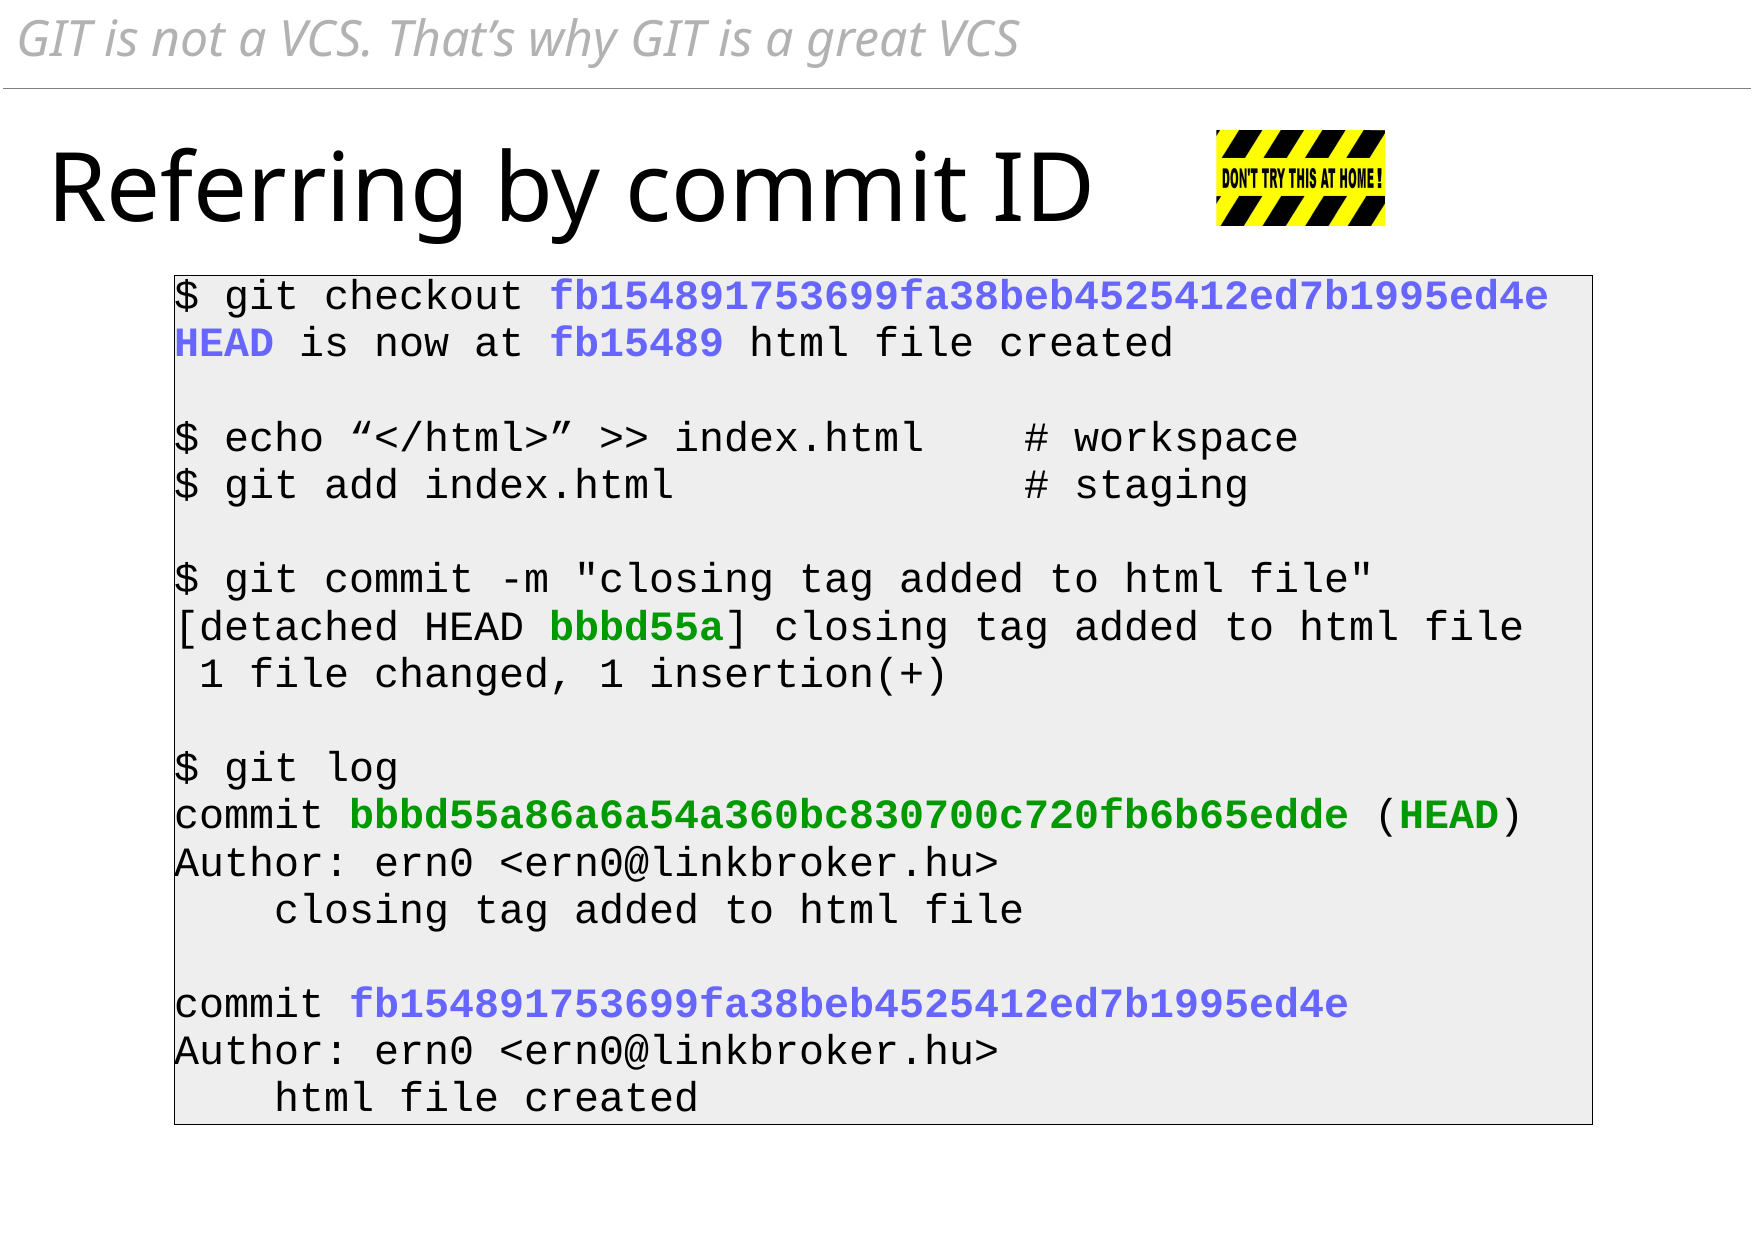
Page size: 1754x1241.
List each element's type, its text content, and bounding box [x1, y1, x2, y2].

picture [1216, 130, 1385, 226]
text Referring by commit ID [3, 118, 1751, 249]
